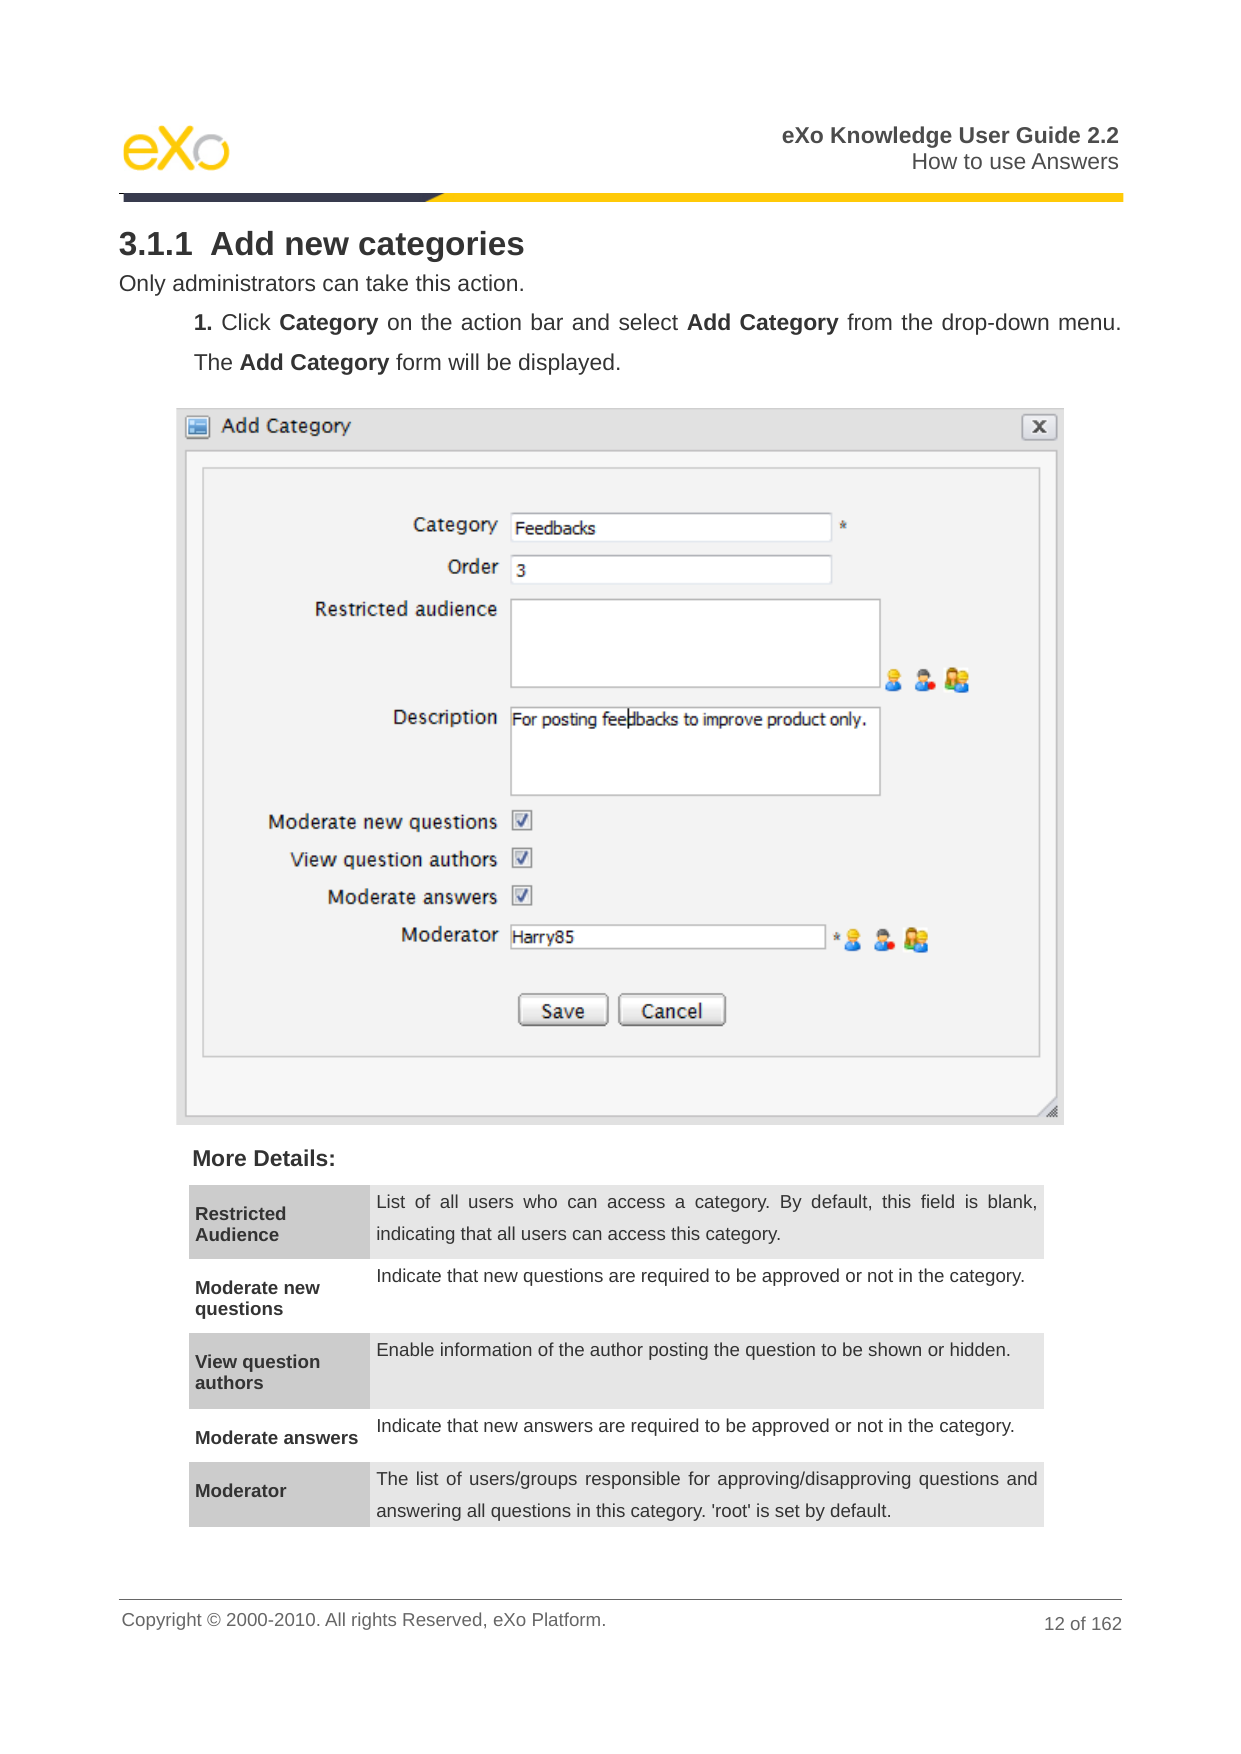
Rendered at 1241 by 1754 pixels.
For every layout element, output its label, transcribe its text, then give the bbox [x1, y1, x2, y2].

picture [123, 193, 1124, 202]
table_cell Enable information of the author posting the question to be shown or hidden. [370, 1333, 1044, 1409]
table_cell View question authors [189, 1333, 370, 1409]
table_cell Moderate answers [189, 1410, 370, 1462]
text More Details: [118, 388, 1122, 1172]
picture [176, 408, 1064, 1125]
table_cell Moderate new questions [189, 1259, 370, 1333]
subtitle Add new categories [118, 223, 1122, 262]
table_cell Indicate that new questions are required to be approved or not in the category. [370, 1259, 1044, 1333]
table_cell Indicate that new answers are required to be approved or not in the category. [370, 1410, 1044, 1462]
table_cell The list of users/groups responsible for approving/disapproving questions and answering all questions in this category. 'root' is set by default. [370, 1462, 1044, 1527]
table_cell Moderator [189, 1462, 370, 1527]
picture [123, 125, 230, 171]
text Only administrators can take this action. [118, 269, 1122, 296]
list 1. Click Category on the action bar and select Add Category from the drop-down menu. The Add Category form will be displayed. [156, 309, 1122, 375]
table_header List of all users who can access a category. By default, this field is blank, indicating that all users can access this category. [370, 1185, 1044, 1259]
table_header Restricted Audience [189, 1185, 370, 1259]
